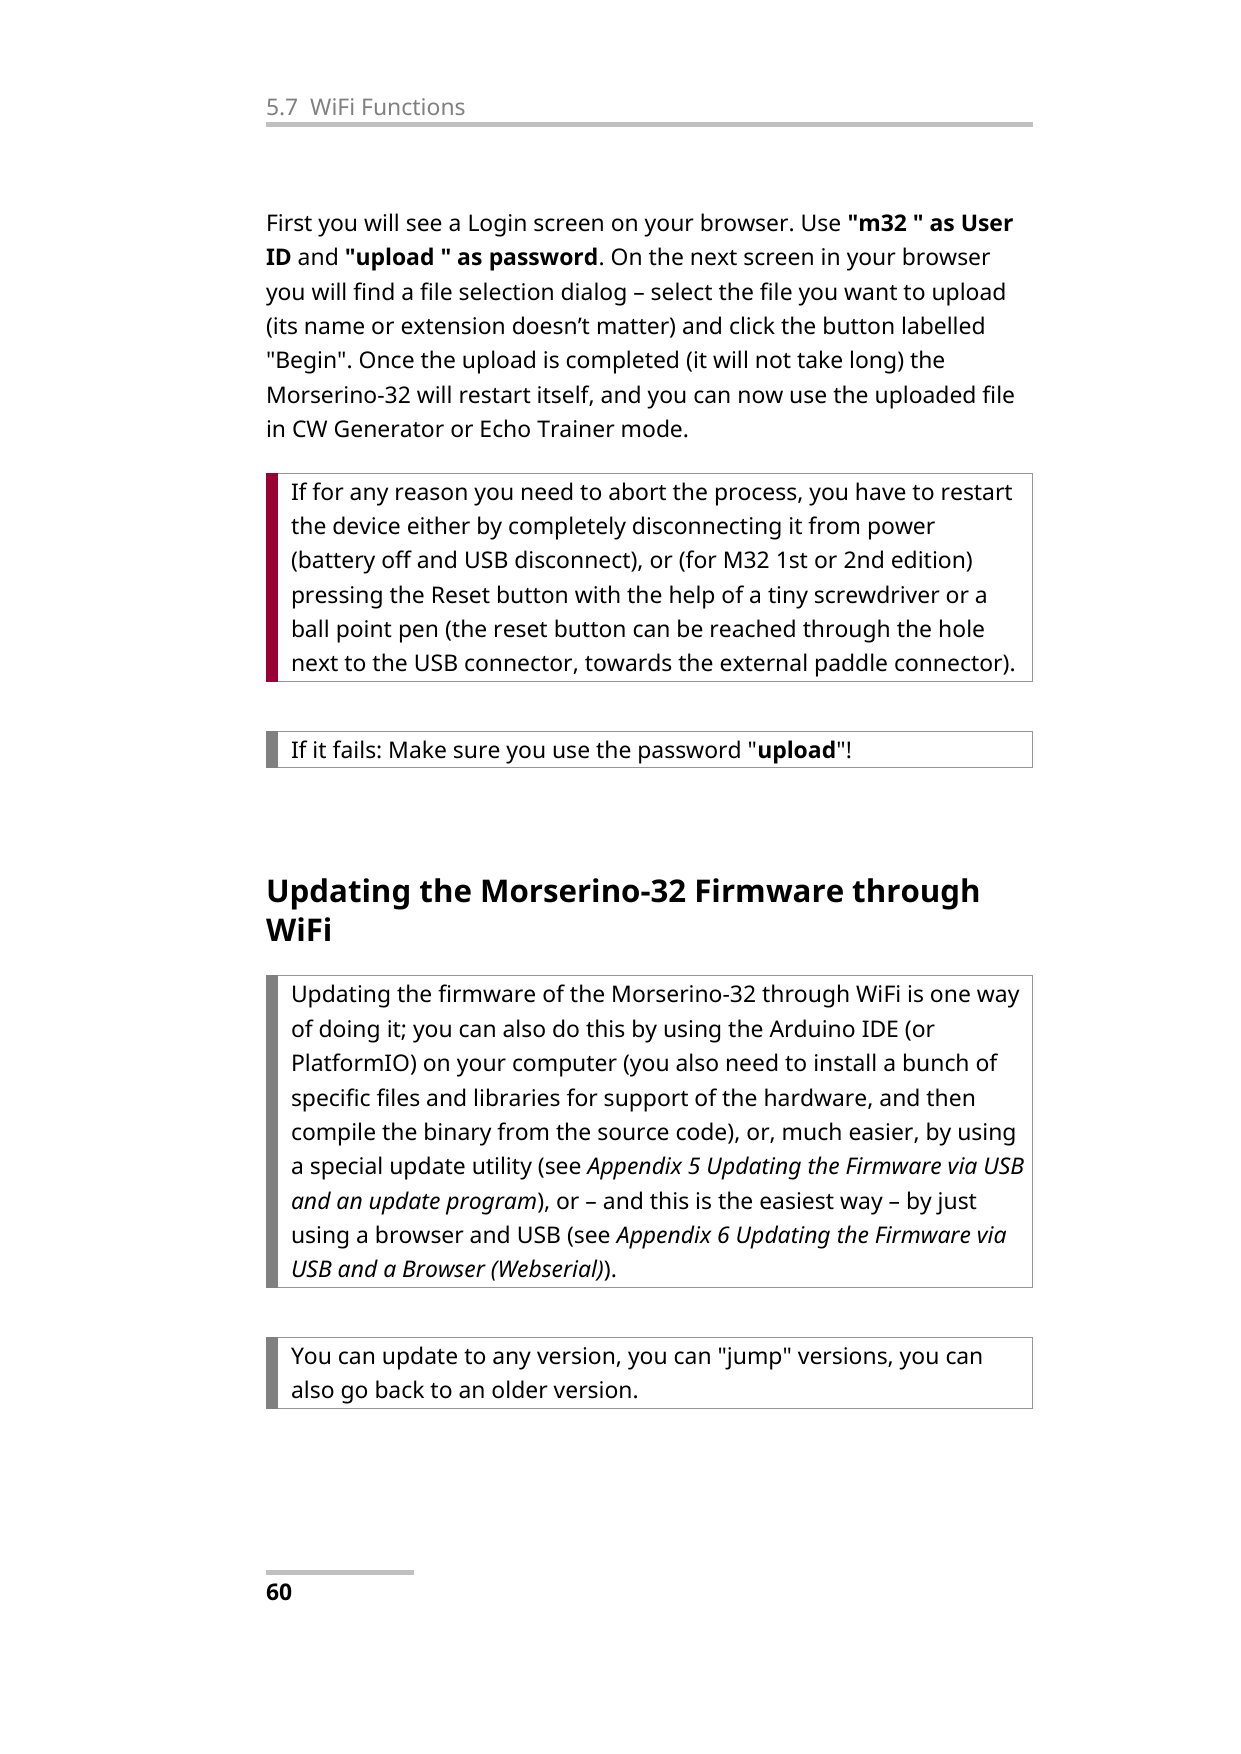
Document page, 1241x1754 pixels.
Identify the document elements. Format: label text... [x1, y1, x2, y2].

text If it fails: Make sure you use the password "upload"! [278, 732, 1032, 767]
text First you will see a Login screen on your browser. Use "m32 " as User ID and "upload " as password. On the next screen in your browser you will find a file selection dialog – select the file you want to upload (its name or extension doesn’t matter) and click the button labelled "Begin". Once the upload is completed (it will not take long) the Morserino-32 will restart itself, and you can now use the uploaded file in CW Generator or Echo Trainer mode. [266, 207, 1033, 444]
text Updating the firmware of the Morserino-32 through WiFi is one way of doing it; you can also do this by using the Arduino IDE (or PlatformIO) on your computer (you also need to install a bunch of specific files and libraries for support of the hardware, and then compile the binary from the source code), or, much easier, by using a special update utility (see Appendix 5 Updating the Firmware via USB and an update program), or – and this is the easiest way – by just using a browser and USB (see Appendix 6 Updating the Firmware via USB and a Browser (Webserial)). [278, 976, 1032, 1287]
text If for any reason you need to abort the process, you have to restart the device either by completely disconnecting it from power (battery off and USB disconnect), or (for M32 1st or 2nd edition) pressing the Reset button with the help of a tiny screwdriver or a ball point pen (the reset button can be reached through the hole next to the USB connector, towards the external paddle connector). [278, 474, 1032, 681]
text You can update to any version, you can "jump" versions, you can also go back to an older version. [278, 1338, 1032, 1408]
subtitle Updating the Morserino-32 Firmware through WiFi [266, 867, 1033, 950]
